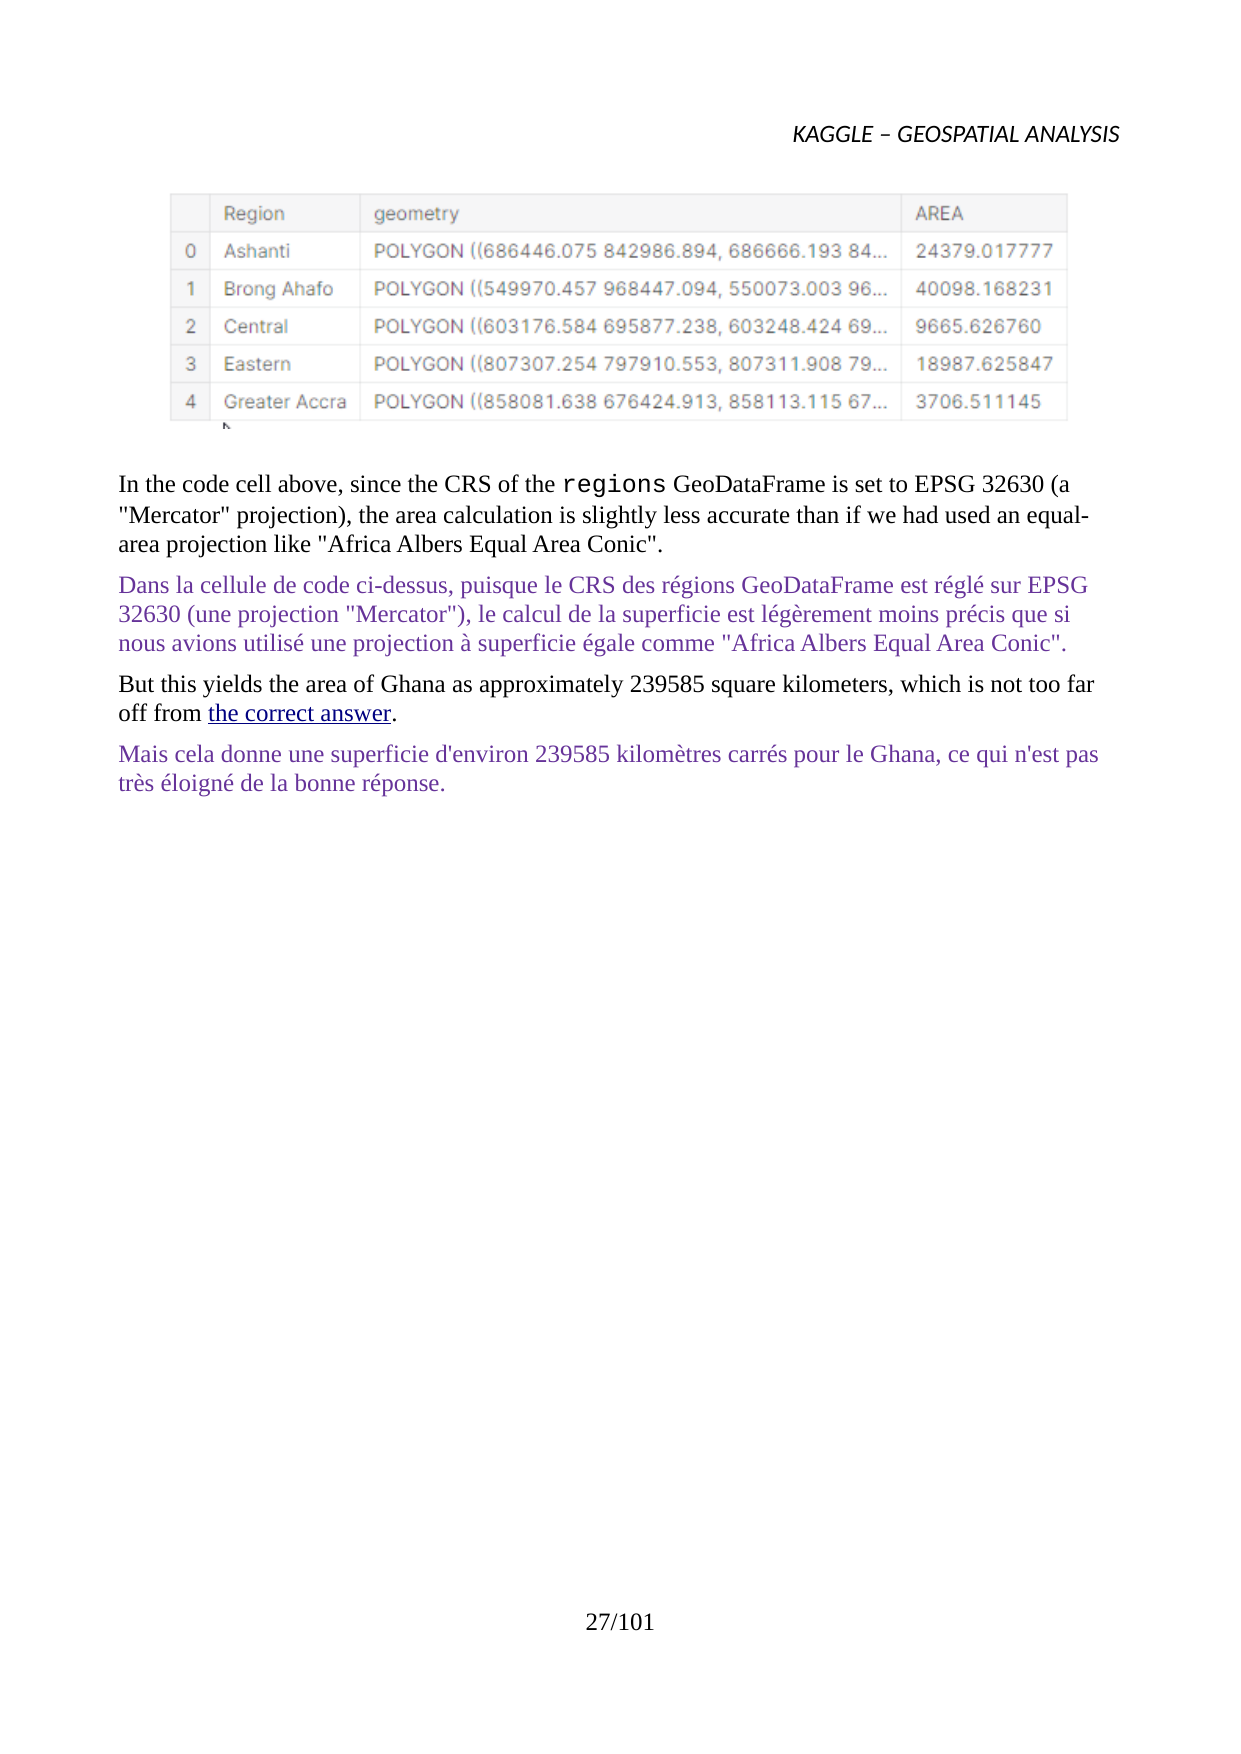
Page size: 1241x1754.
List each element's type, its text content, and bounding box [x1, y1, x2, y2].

text But this yields the area of Ghana as approximately 239585 square kilometers, which is not too far off from the correct answer. [118, 669, 1122, 726]
text Mais cela donne une superficie d'environ 239585 kilomètres carrés pour le Ghana, ce qui n'est pas très éloigné de la bonne réponse. [118, 739, 1122, 796]
picture [150, 178, 1090, 429]
text In the code cell above, since the CRS of the regions GeoDataFrame is set to EPSG 32630 (a "Mercator" projection), the area calculation is slightly less accurate than if we had used an equal-area projection like "Africa Albers Equal Area Conic". [118, 469, 1122, 558]
text Dans la cellule de code ci-dessus, puisque le CRS des régions GeoDataFrame est réglé sur EPSG 32630 (une projection "Mercator"), le calcul de la superficie est légèrement moins précis que si nous avions utilisé une projection à superficie égale comme "Africa Albers Equal Area Conic". [118, 570, 1122, 656]
